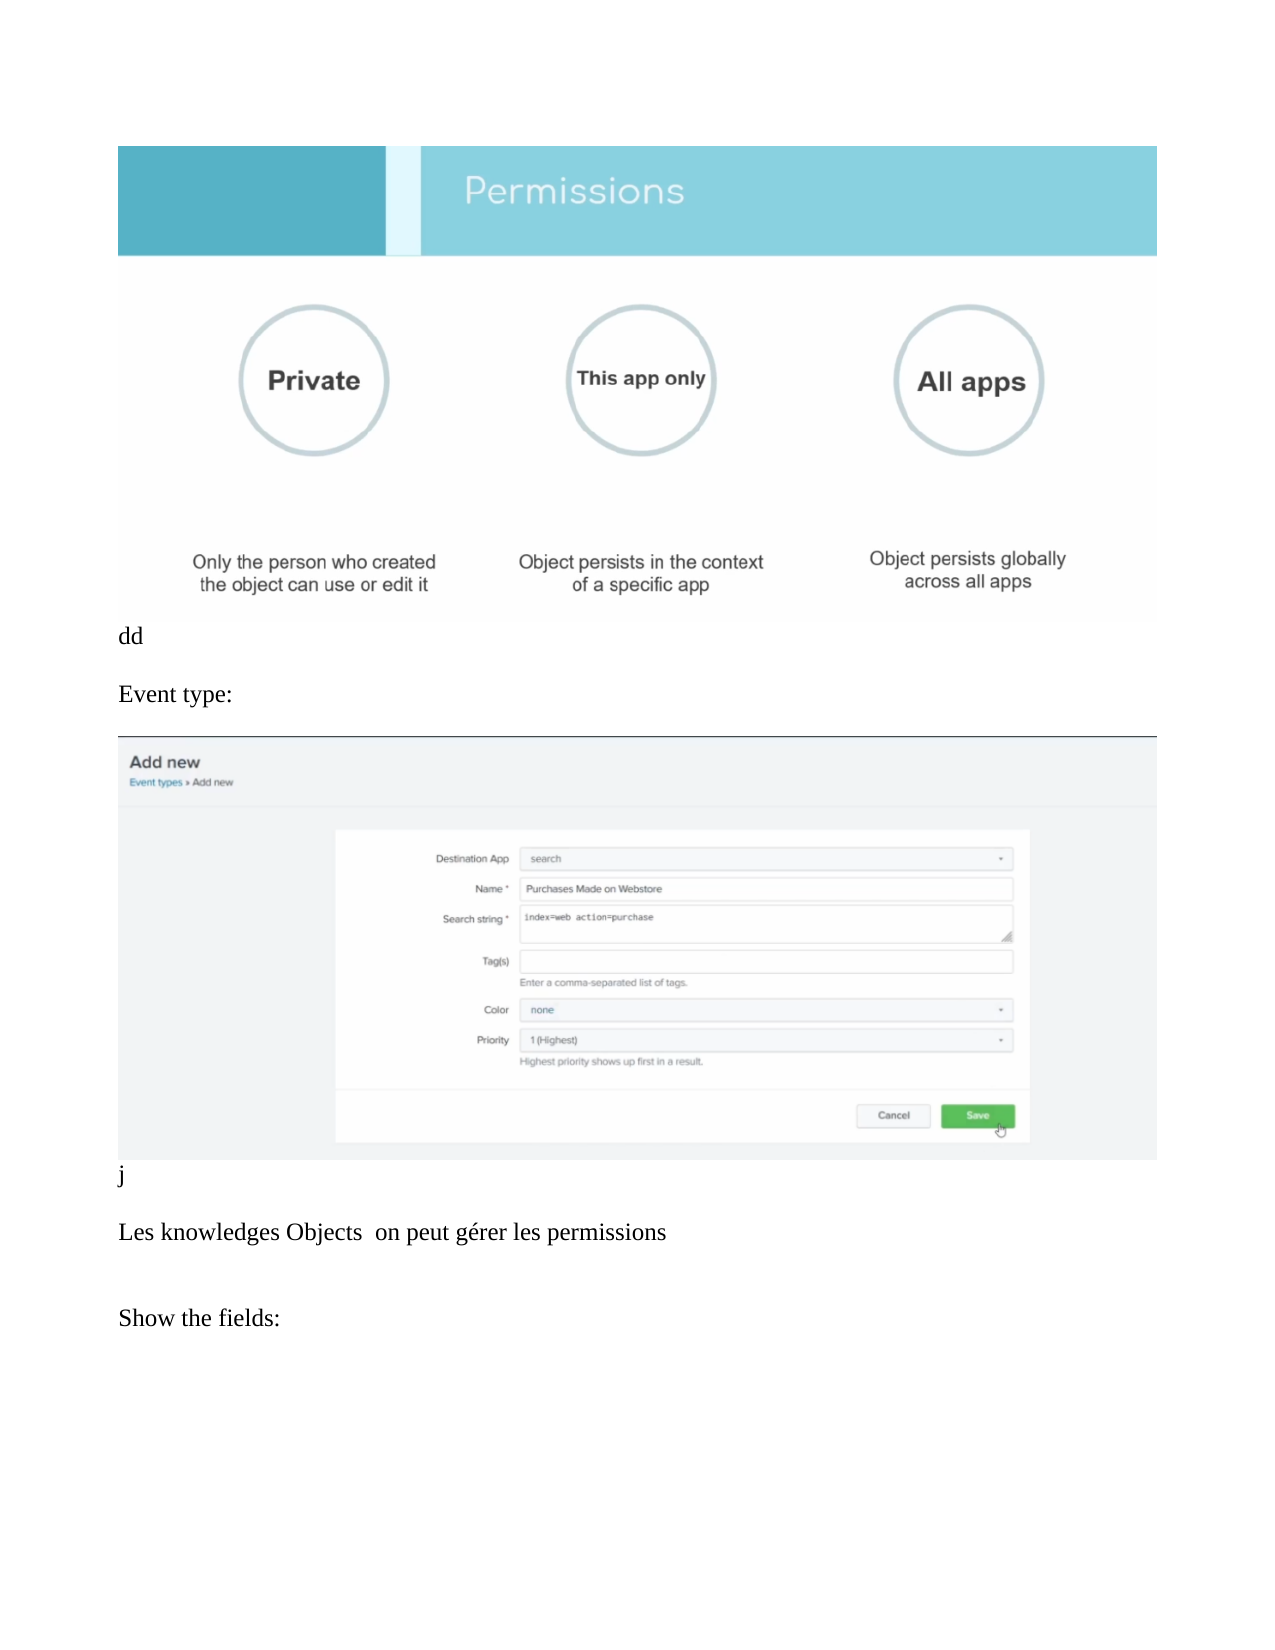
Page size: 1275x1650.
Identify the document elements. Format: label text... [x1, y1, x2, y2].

text Event type: [118, 679, 1157, 707]
picture [118, 736, 1157, 1160]
text Show the fields: [118, 1303, 1157, 1332]
picture [118, 146, 1157, 622]
text dd [118, 622, 1157, 650]
text Les knowledges Objects on peut gérer les permissions [118, 1217, 1157, 1245]
text j [118, 1160, 1157, 1188]
